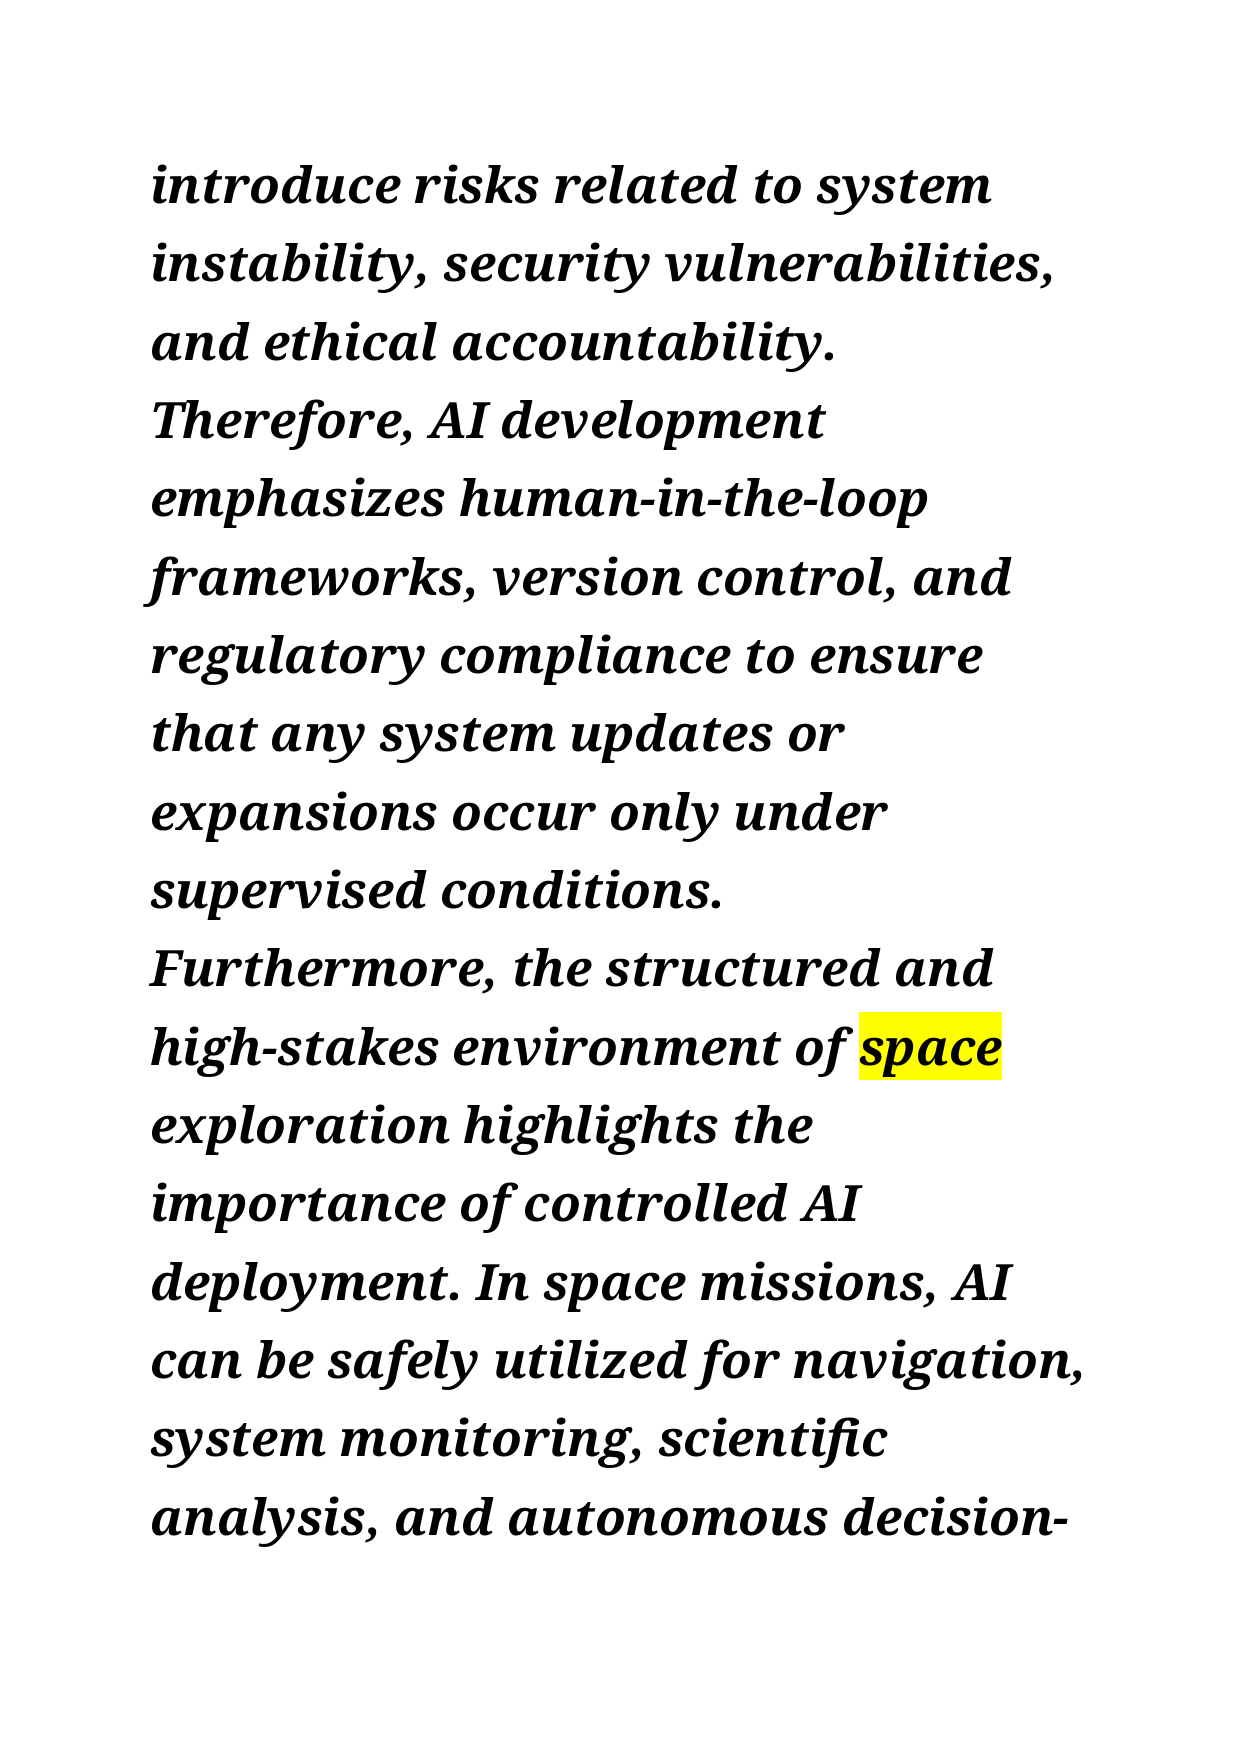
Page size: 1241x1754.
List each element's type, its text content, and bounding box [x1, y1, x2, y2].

text Furthermore, the structured and high-stakes environment of space exploration highlights the importance of controlled AI deployment. In space missions, AI can be safely utilized for navigation, system monitoring, scientific analysis, and autonomous decision- [150, 933, 1090, 1550]
text introduce risks related to system instability, security vulnerabilities, and ethical accountability. Therefore, AI development emphasizes human-in-the-loop frameworks, version control, and regulatory compliance to ensure that any system updates or expansions occur only under supervised conditions. [150, 150, 1090, 923]
